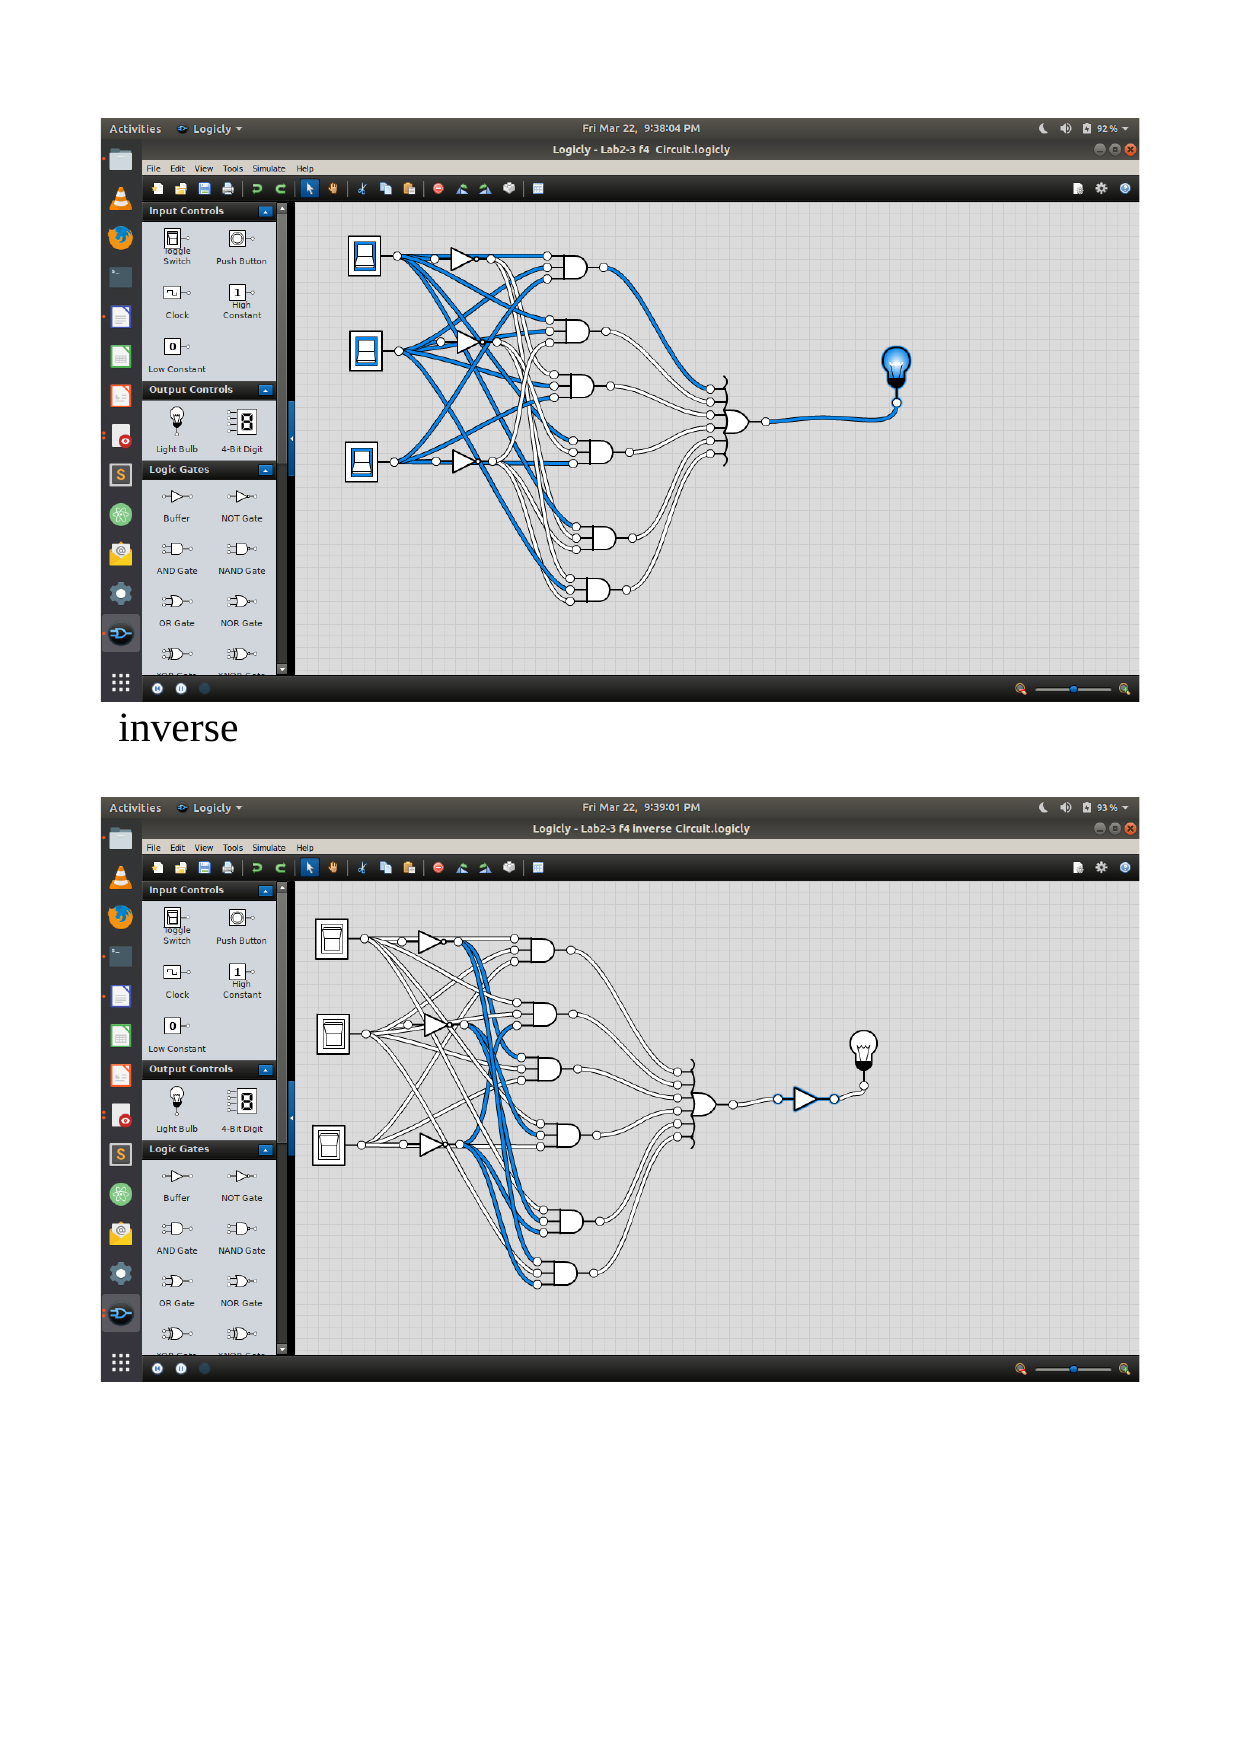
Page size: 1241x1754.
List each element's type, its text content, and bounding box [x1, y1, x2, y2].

picture [100, 118, 1140, 702]
text inverse [118, 702, 1122, 750]
picture [100, 797, 1140, 1382]
